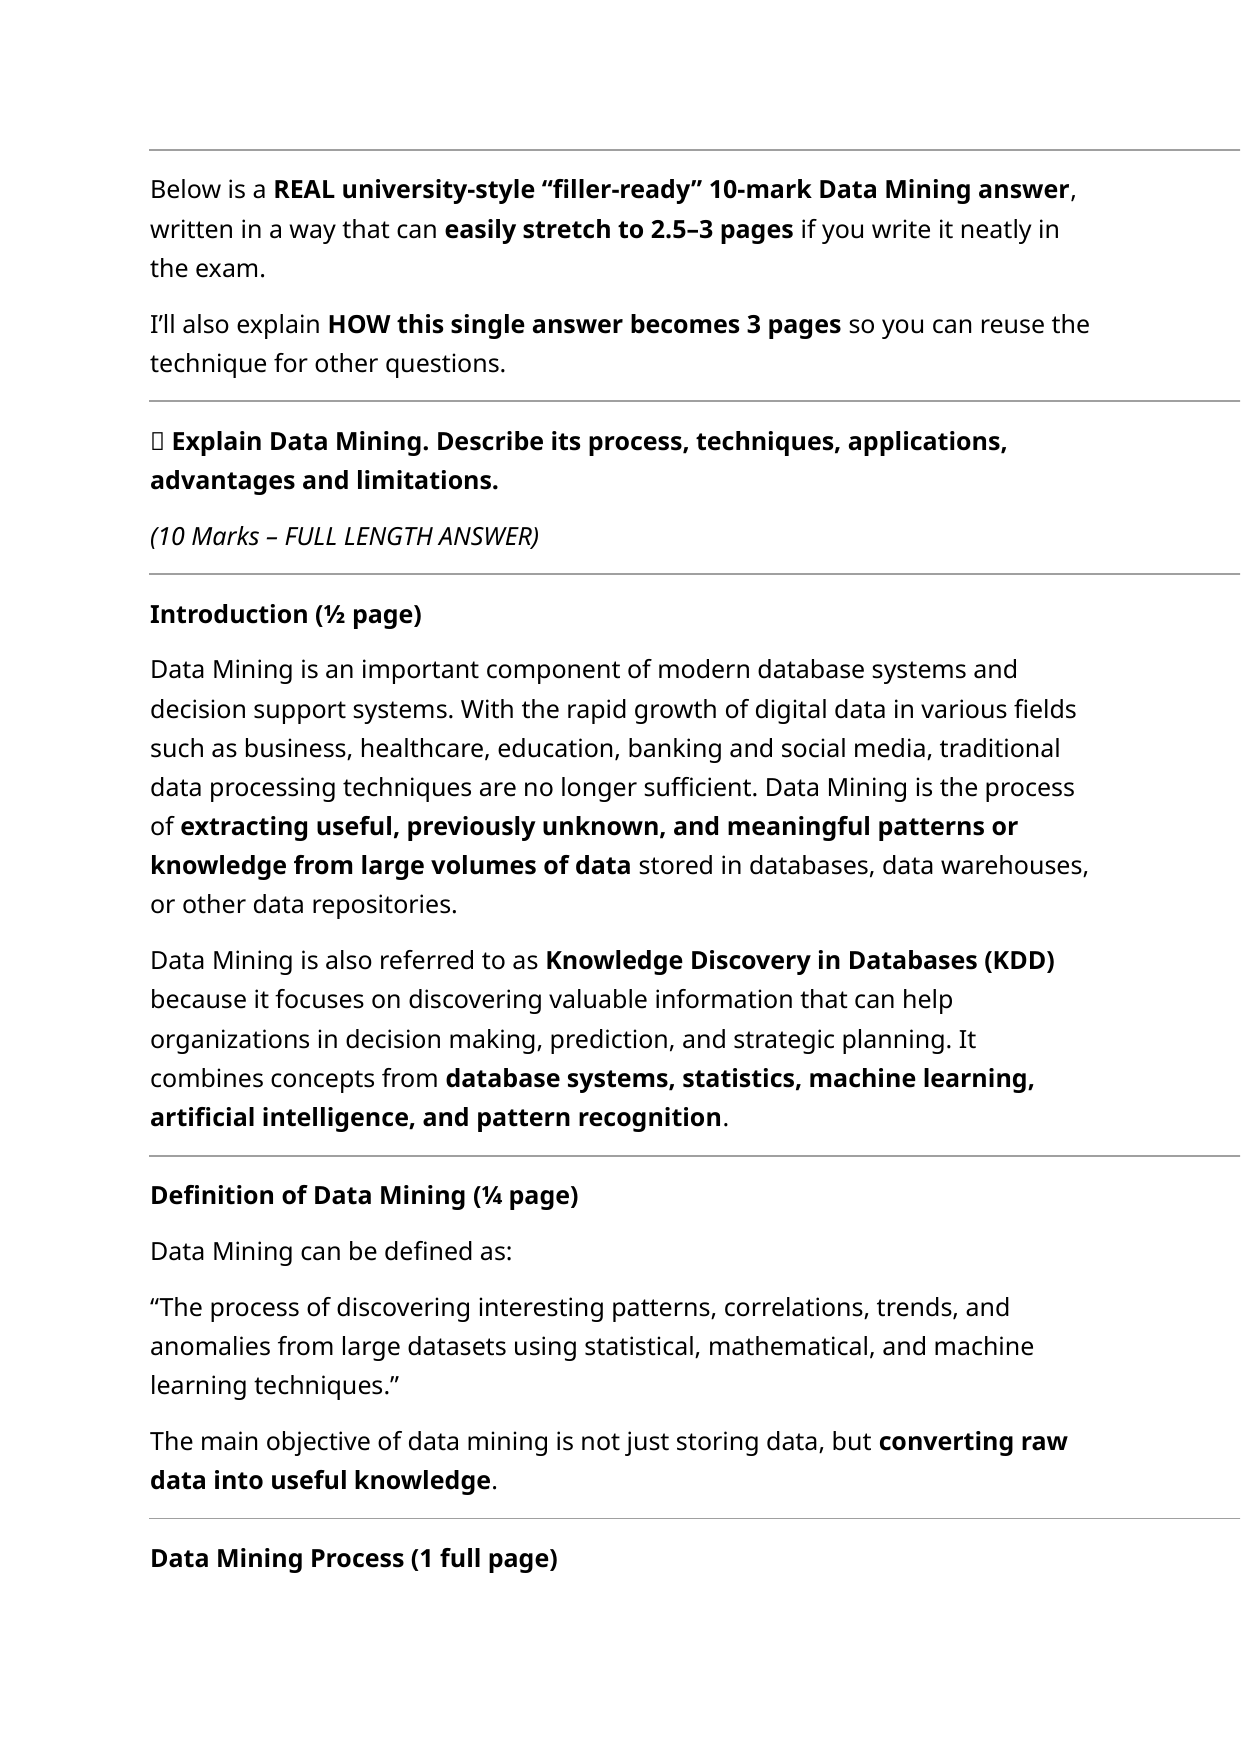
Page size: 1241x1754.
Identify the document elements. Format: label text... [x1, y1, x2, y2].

text Data Mining can be defined as: [150, 1233, 1090, 1267]
text “The process of discovering interesting patterns, correlations, trends, and anomalies from large datasets using statistical, mathematical, and machine learning techniques.” [150, 1289, 1090, 1402]
text The main objective of data mining is not just storing data, but converting raw data into useful knowledge. [150, 1423, 1090, 1497]
text I’ll also explain HOW this single answer becomes 3 pages so you can reuse the technique for other questions. [150, 306, 1090, 379]
text Data Mining is an important component of modern database systems and decision support systems. With the rapid growth of digital data in various fields such as business, healthcare, education, banking and social media, traditional data processing techniques are no longer sufficient. Data Mining is the process of extracting useful, previously unknown, and meaningful patterns or knowledge from large volumes of data stored in databases, data warehouses, or other data repositories. [150, 652, 1090, 921]
text 📘 Explain Data Mining. Describe its process, techniques, applications, advantages and limitations. [150, 423, 1090, 497]
text Below is a REAL university-style “filler-ready” 10-mark Data Mining answer, written in a way that can easily stretch to 2.5–3 pages if you write it neatly in the exam. [150, 172, 1090, 284]
text (10 Marks – FULL LENGTH ANSWER) [150, 518, 1090, 552]
text Introduction (½ page) [150, 596, 1090, 630]
text Definition of Data Mining (¼ page) [150, 1177, 1090, 1212]
text Data Mining Process (1 full page) [150, 1540, 1090, 1574]
text Data Mining is also referred to as Knowledge Discovery in Databases (KDD) because it focuses on discovering valuable information that can help organizations in decision making, prediction, and strategic planning. It combines concepts from database systems, statistics, machine learning, artificial intelligence, and pattern recognition. [150, 943, 1090, 1134]
